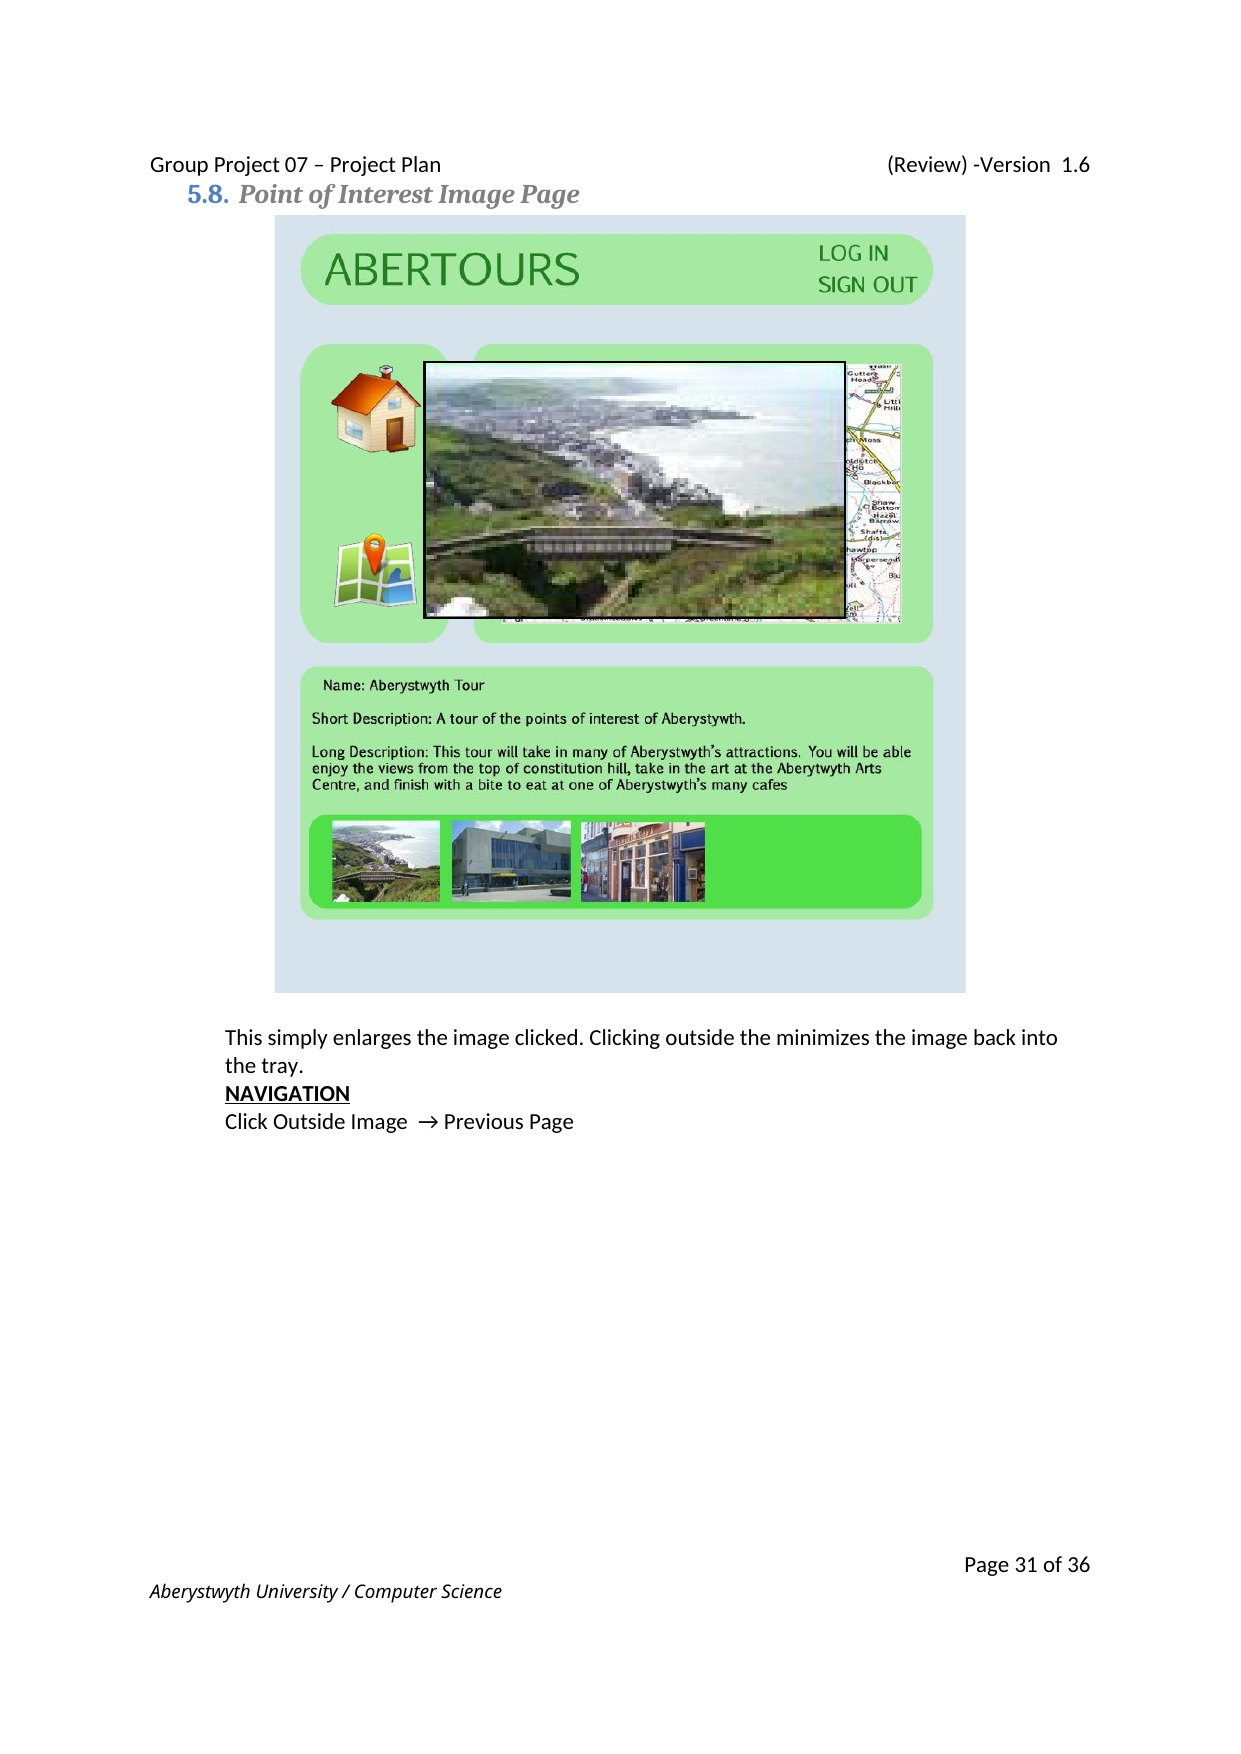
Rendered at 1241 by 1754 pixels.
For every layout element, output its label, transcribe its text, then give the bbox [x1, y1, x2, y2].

text NAVIGATION [225, 1079, 1090, 1107]
subtitle Point of Interest Image Page [187, 179, 1090, 211]
text This simply enlarges the image clicked. Clicking outside the minimizes the image back into the tray. [225, 1023, 1090, 1079]
text Click Outside Image → Previous Page [225, 1107, 1090, 1135]
